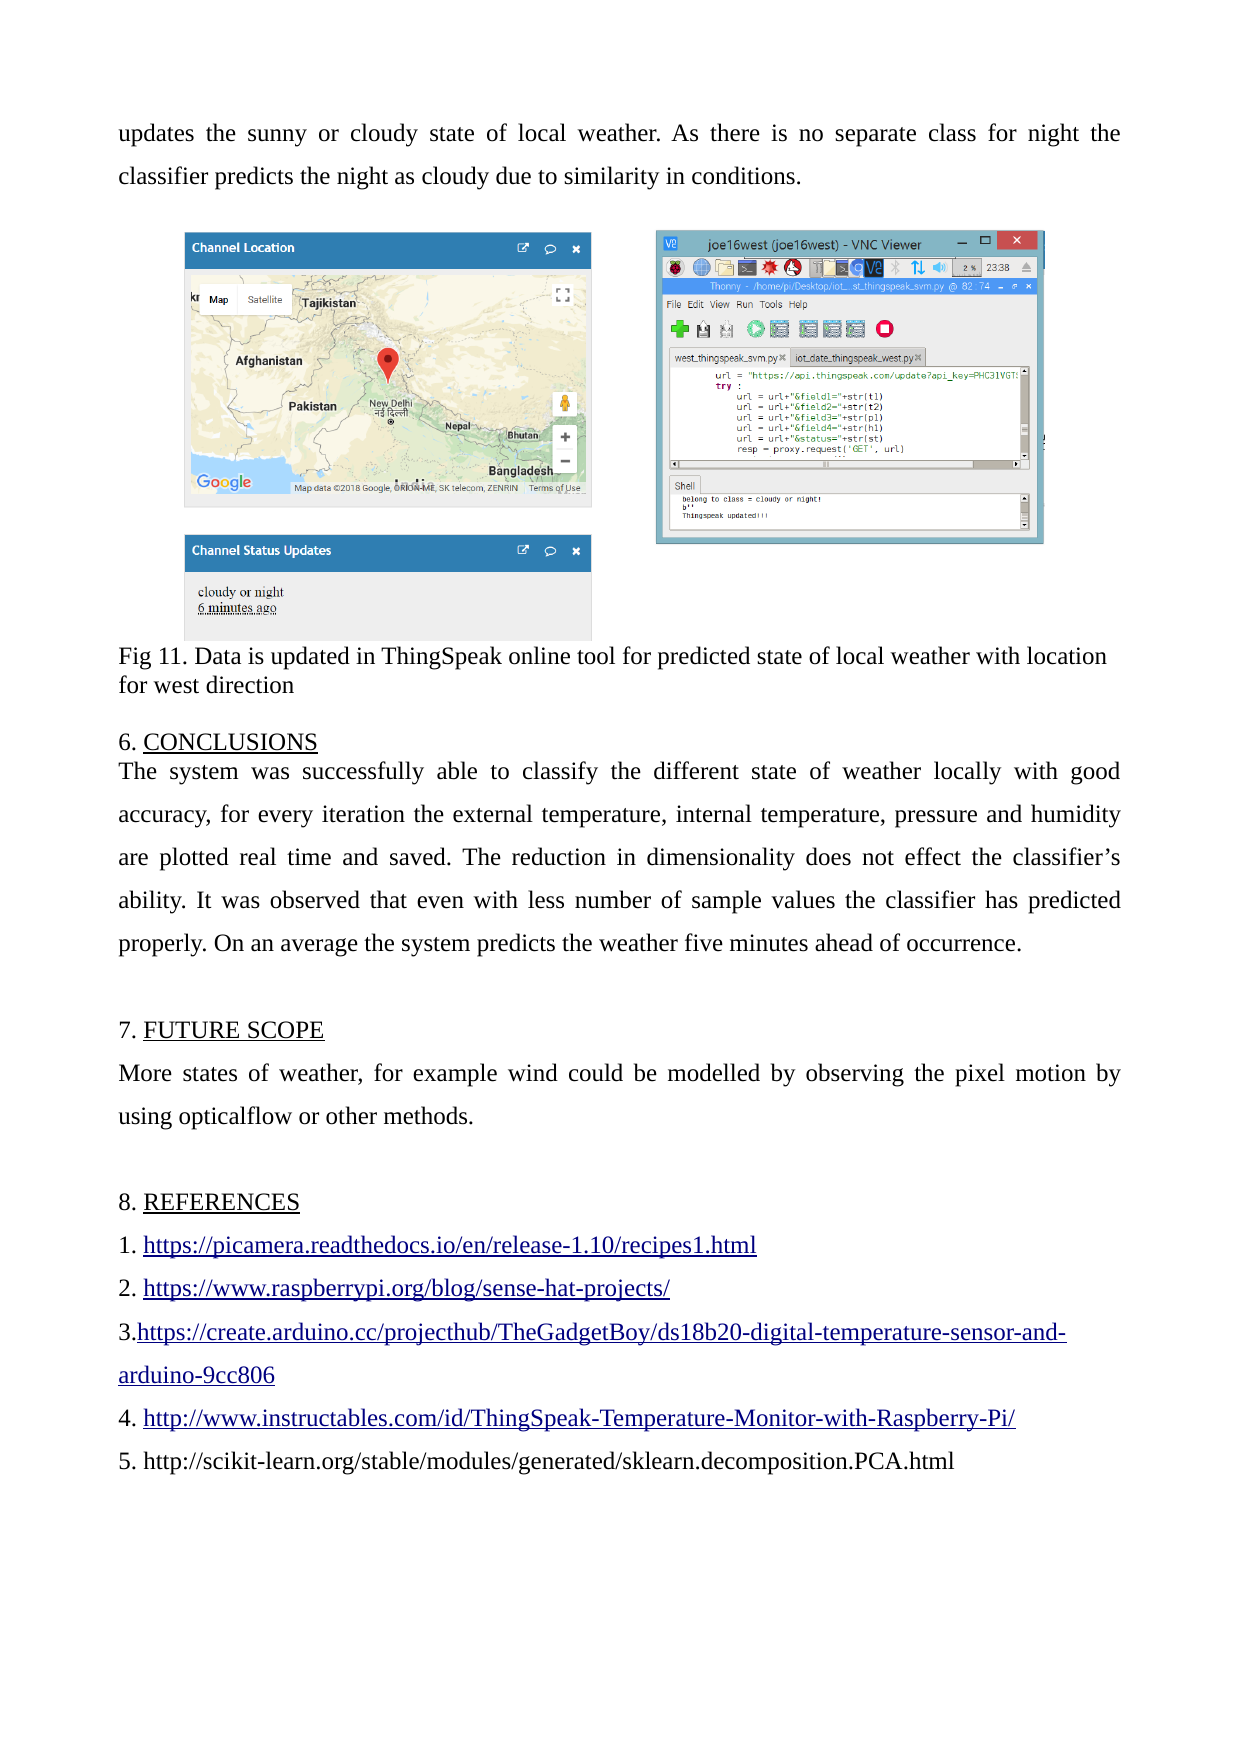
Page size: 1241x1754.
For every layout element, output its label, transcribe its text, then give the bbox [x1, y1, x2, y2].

text 1. https://picamera.readthedocs.io/en/release-1.10/recipes1.html [118, 1230, 1122, 1259]
text 5. http://scikit-learn.org/stable/modules/generated/sklearn.decomposition.PCA.html [118, 1446, 1122, 1475]
picture [180, 228, 1045, 641]
text 3.https://create.arduino.cc/projecthub/TheGadgetBoy/ds18b20-digital-temperature-sensor-and-arduino-9cc806 [118, 1317, 1122, 1388]
text More states of weather, for example wind could be modelled by observing the pixel motion by using opticalflow or other methods. [118, 1058, 1122, 1130]
text Fig 11. Data is updated in ThingSpeak online tool for predicted state of local weather with location for west direction [118, 204, 1122, 698]
text updates the sunny or cloudy state of local weather. As there is no separate class for night the classifier predicts the night as cloudy due to similarity in conditions. [118, 118, 1122, 190]
text 8. REFERENCES [118, 1187, 1122, 1216]
text 6. CONCLUSIONS [118, 727, 1122, 756]
text 2. https://www.raspberrypi.org/blog/sense-hat-projects/ [118, 1273, 1122, 1302]
text The system was successfully able to classify the different state of weather locally with good accuracy, for every iteration the external temperature, internal temperature, pressure and humidity are plotted real time and saved. The reduction in dimensionality does not effect the classifier’s ability. It was observed that even with less number of sample values the classifier has predicted properly. On an average the system predicts the weather five minutes ahead of occurrence. [118, 756, 1122, 957]
text 4. http://www.instructables.com/id/ThingSpeak-Temperature-Monitor-with-Raspberry-Pi/ [118, 1403, 1122, 1432]
text 7. FUTURE SCOPE [118, 1015, 1122, 1043]
